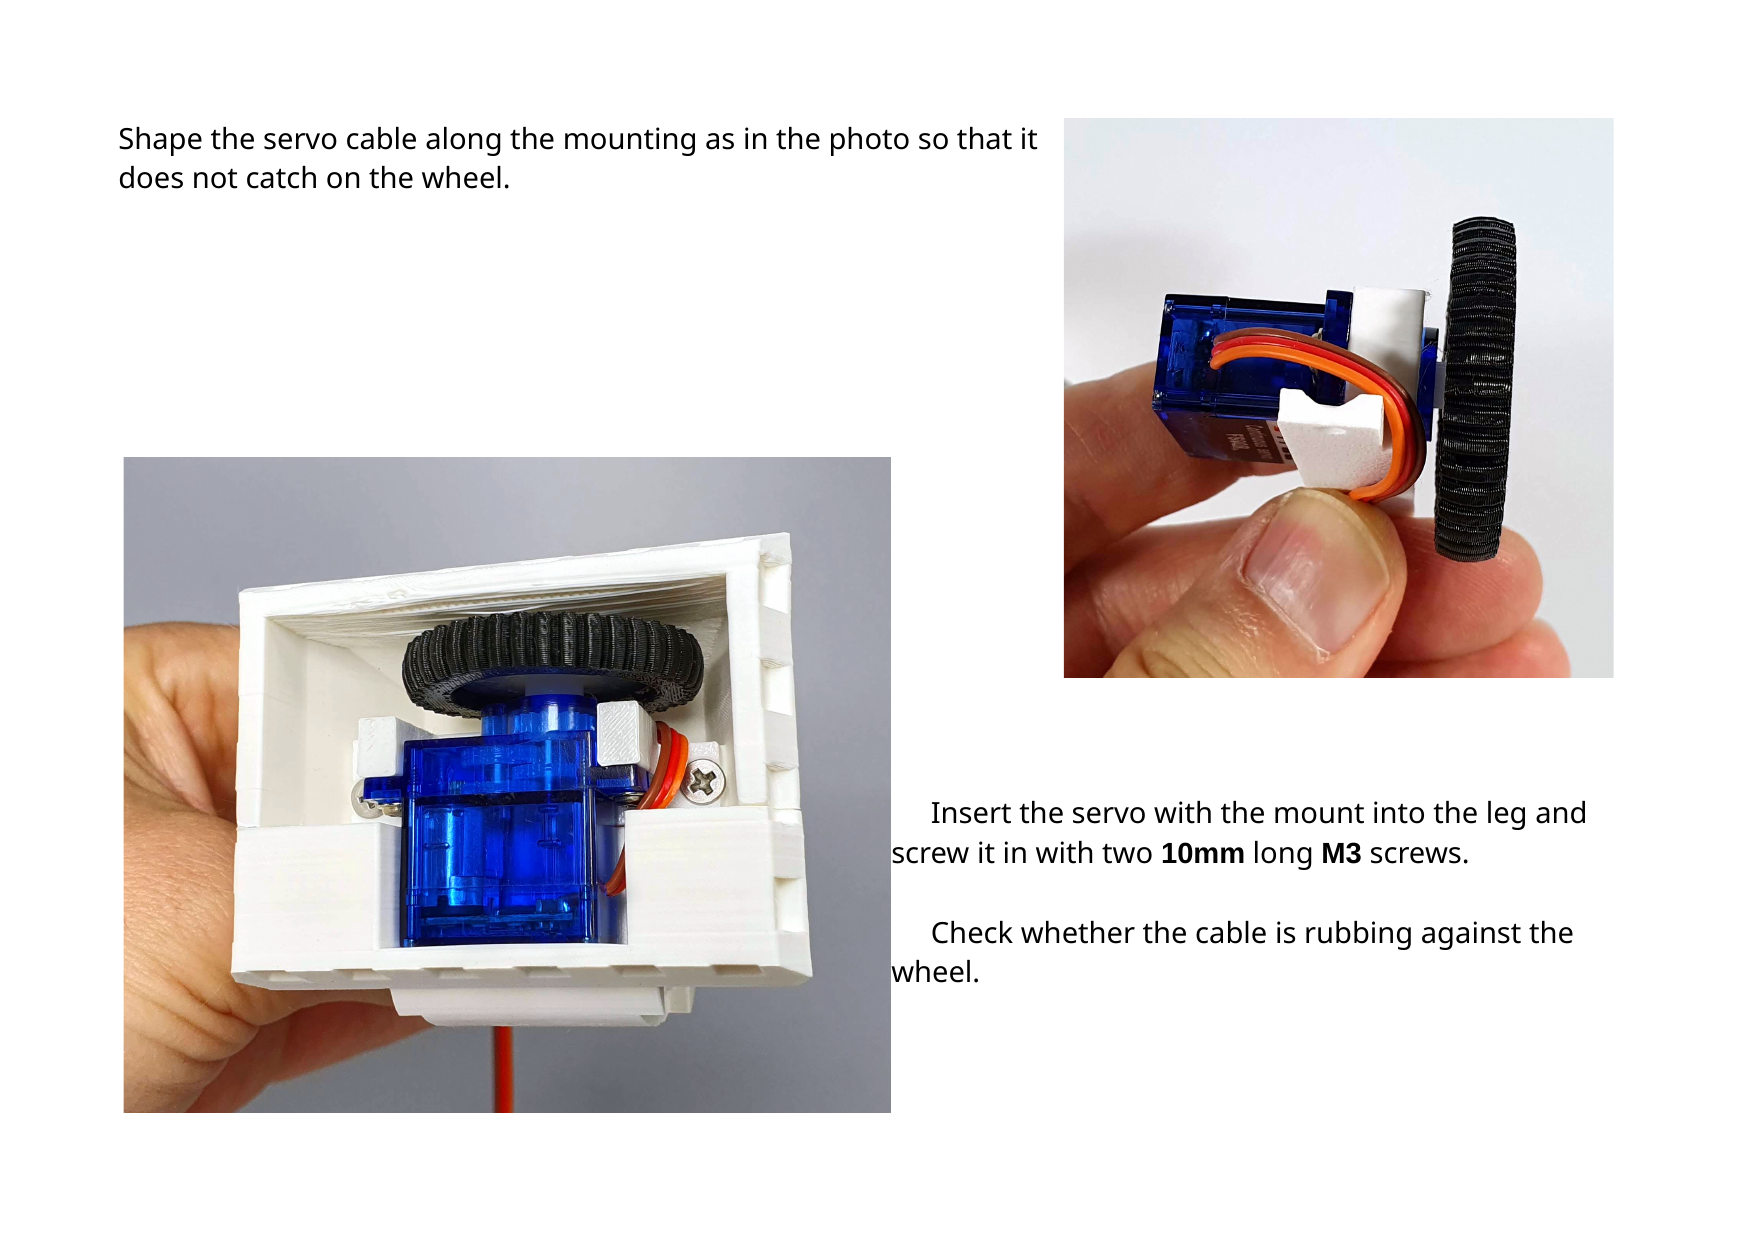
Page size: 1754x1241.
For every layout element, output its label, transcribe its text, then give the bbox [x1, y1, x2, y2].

text Check whether the cable is rubbing against the wheel. [891, 912, 1636, 991]
text Shape the servo cable along the mounting as in the photo so that it does not catch on the wheel. [118, 118, 1063, 197]
picture [123, 457, 891, 1113]
text Insert the servo with the mount into the leg and screw it in with two 10mm long M3 screws. [891, 793, 1636, 872]
picture [1063, 118, 1614, 678]
